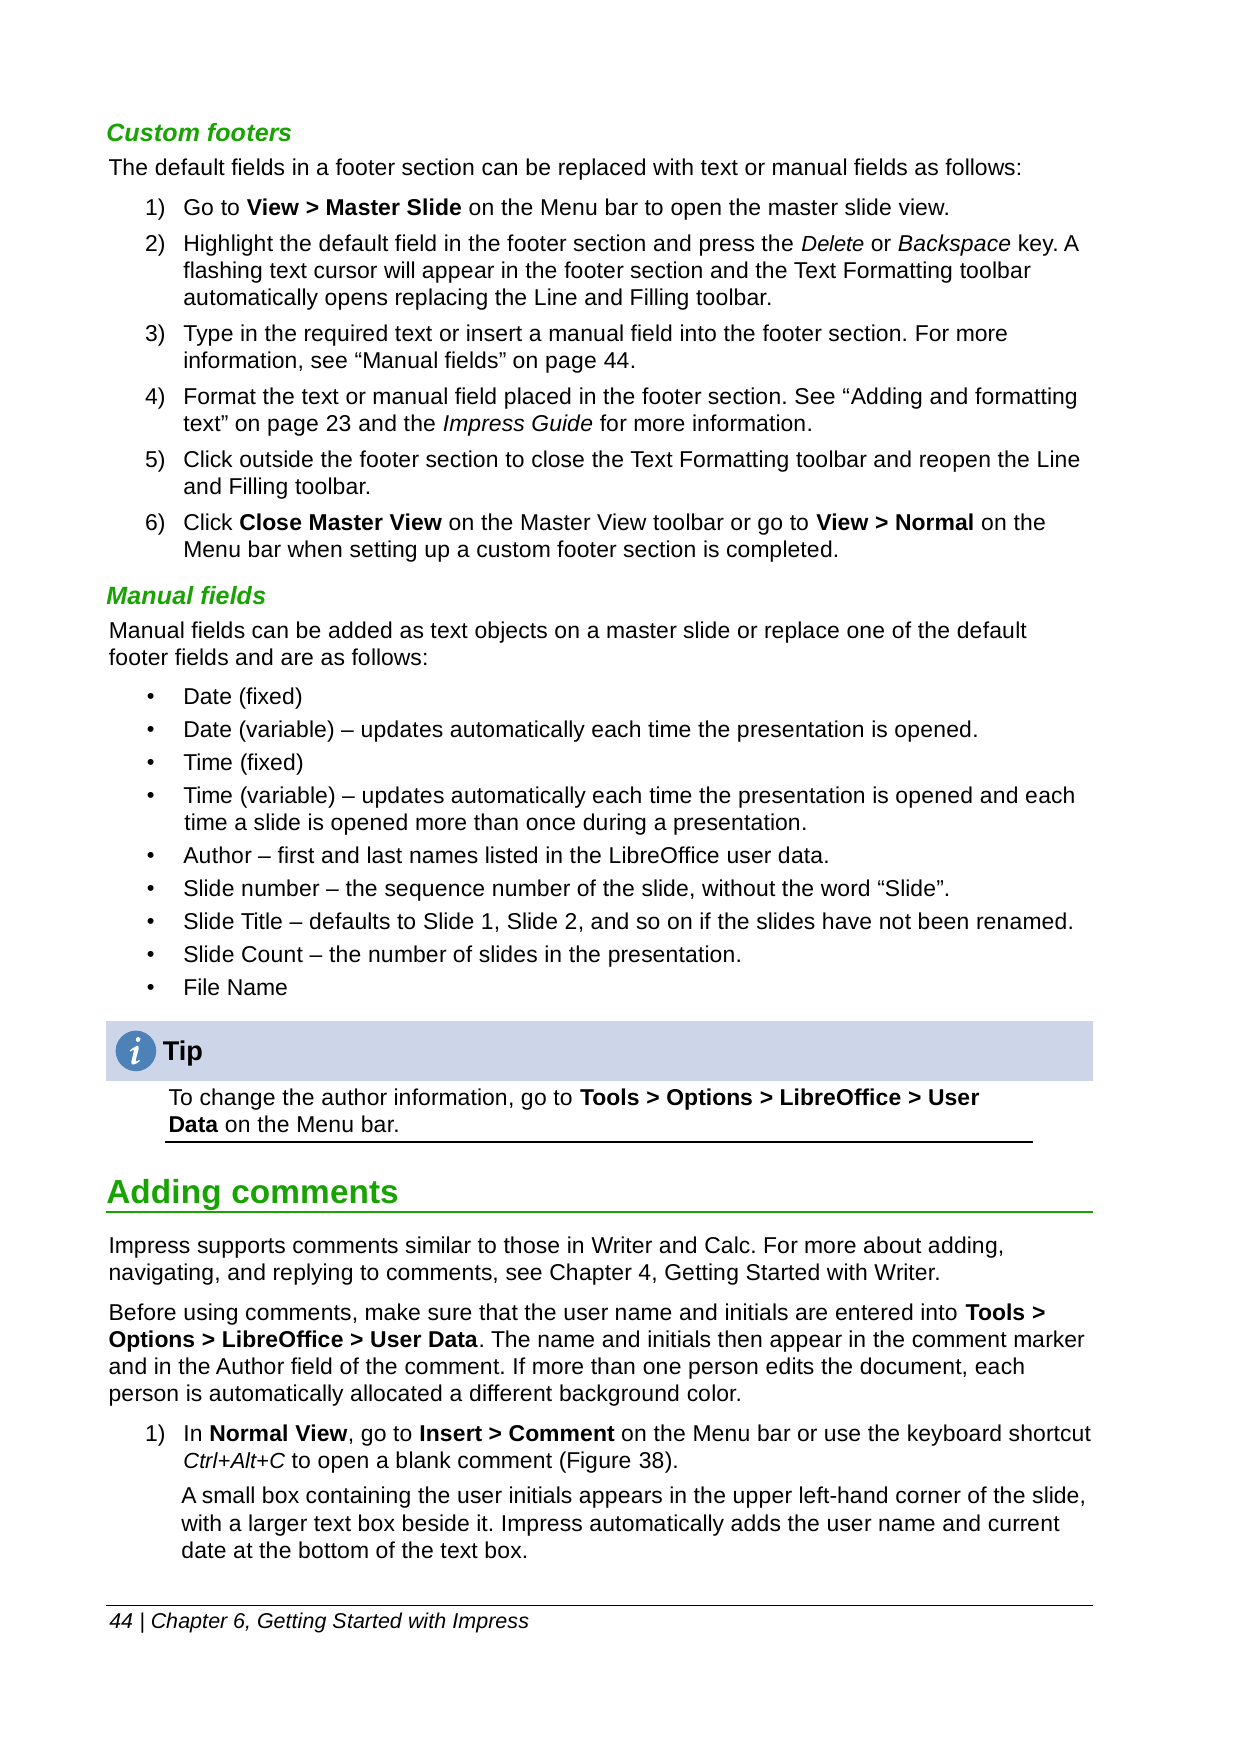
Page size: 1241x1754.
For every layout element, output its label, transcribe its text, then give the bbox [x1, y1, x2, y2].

list Time (fixed) [144, 745, 1093, 775]
text Manual fields can be added as text objects on a master slide or replace one of the default footer fields and are as follows: [109, 616, 1093, 671]
list Go to View > Master Slide on the Menu bar to open the master slide view. [165, 193, 1093, 220]
list Date (fixed) [144, 679, 1093, 709]
list Author – first and last names listed in the LibreOffice user data. [144, 838, 1093, 868]
subtitle Tip [106, 1021, 1093, 1081]
list Slide Count – the number of slides in the presentation. [144, 938, 1093, 968]
list Slide number – the sequence number of the slide, without the word “Slide”. [144, 872, 1093, 902]
list Slide Title – defaults to Slide 1, Slide 2, and so on if the slides have not been renamed. [144, 904, 1093, 934]
text To change the author information, go to Tools > Options > LibreOffice > User Data on the Menu bar. [165, 1081, 1033, 1141]
subtitle Custom footers [106, 118, 1093, 147]
list Format the text or manual field placed in the footer section. See “Adding and formatting text” on page 22 and the Impress Guide for more information. [165, 382, 1093, 436]
list Time (variable) – updates automatically each time the presentation is opened and each time a slide is opened more than once during a presentation. [144, 778, 1093, 836]
list The default fields in a footer section can be replaced with text or manual fields as follows: [108, 153, 1093, 181]
list A small box containing the user initials appears in the upper left-hand corner of the slide, with a larger text box beside it. Impress automatically adds the user name and current date at the bottom of the text box. [181, 1482, 1093, 1563]
list File Name [144, 971, 1093, 1003]
list Date (variable) – updates automatically each time the presentation is opened. [144, 712, 1093, 742]
text Impress supports comments similar to those in Writer and Calc. For more about adding, navigating, and replying to comments, see Chapter 4, Getting Started with Writer. [108, 1231, 1093, 1286]
list In Normal View, go to Insert > Comment on the Menu bar or use the keyboard shortcut Ctrl+Alt+C to open a blank comment (Figure 38). [165, 1419, 1093, 1473]
subtitle Adding comments [106, 1172, 1093, 1211]
subtitle Manual fields [106, 581, 1093, 610]
list Click outside the footer section to close the Text Formatting toolbar and reopen the Line and Filling toolbar. [165, 445, 1093, 499]
list Type in the required text or insert a manual field into the footer section. For more information, see “Manual fields” on page 42. [165, 319, 1093, 373]
text Before using comments, make sure that the user name and initials are entered into Tools > Options > LibreOffice > User Data. The name and initials then appear in the comment marker and in the Author field of the comment. If more than one person edits the document, each person is automatically allocated a different background color. [108, 1298, 1093, 1406]
list Highlight the default field in the footer section and press the Delete or Backspace key. A flashing text cursor will appear in the footer section and the Text Formatting toolbar automatically opens replacing the Line and Filling toolbar. [165, 229, 1093, 310]
list Click Close Master View on the Master View toolbar or go to View > Normal on the Menu bar when setting up a custom footer section is completed. [165, 508, 1093, 562]
